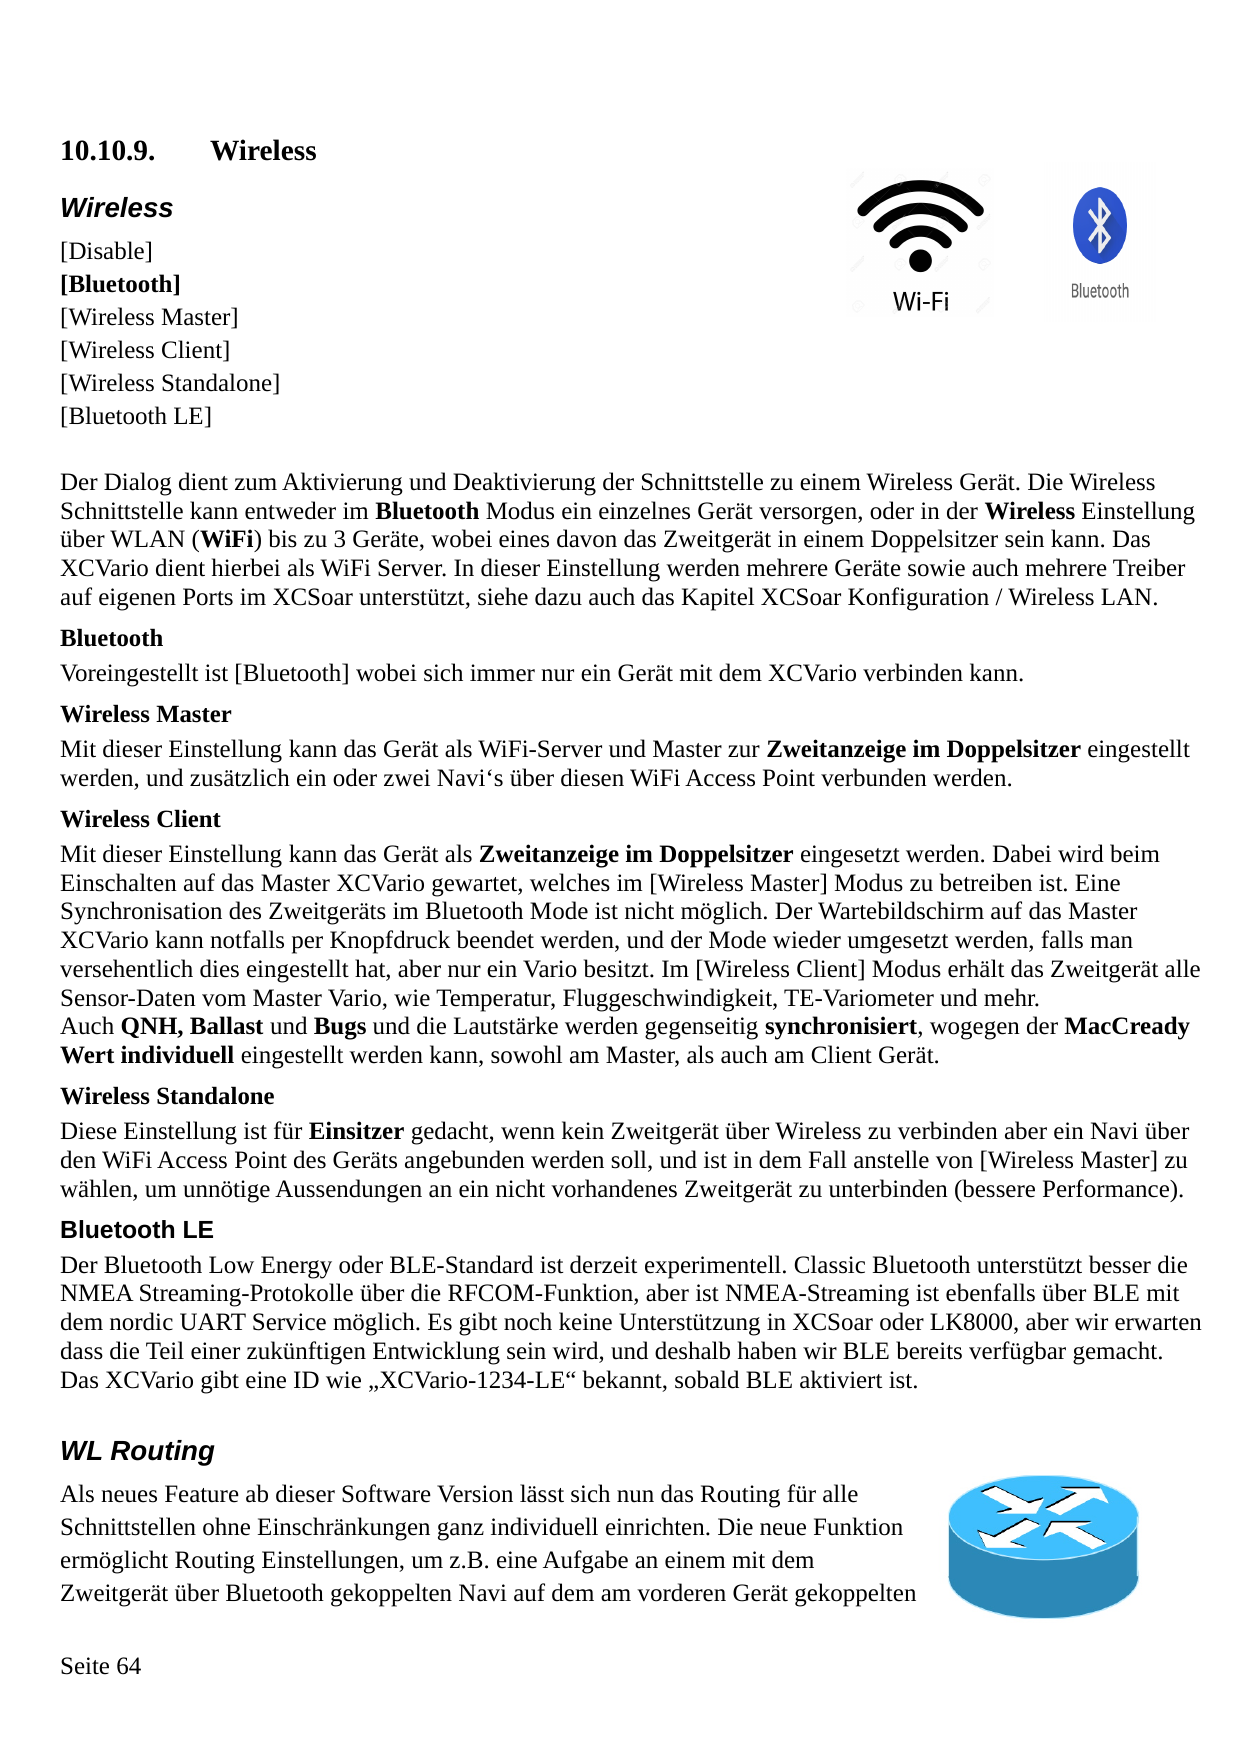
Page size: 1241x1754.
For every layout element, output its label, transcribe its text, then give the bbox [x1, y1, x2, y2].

subtitle Wireless Client [60, 804, 1207, 833]
text [Bluetooth LE] [60, 401, 1207, 430]
text Als neues Feature ab dieser Software Version lässt sich nun das Routing für alle Schnittstellen ohne Einschränkungen ganz individuell einrichten. Die neue Funktion ermöglicht Routing Einstellungen, um z.B. eine Aufgabe an einem mit dem Zweitgerät über Bluetooth gekoppelten Navi auf dem am vorderen Gerät gekoppelten [60, 1479, 926, 1607]
text [Wireless Master] [60, 302, 1207, 331]
subtitle Wireless Master [60, 699, 1207, 728]
text [Disable] [60, 236, 846, 264]
text Diese Einstellung ist für Einsitzer gedacht, wenn kein Zweitgerät über Wireless zu verbinden aber ein Navi über den WiFi Access Point des Geräts angebunden werden soll, und ist in dem Fall anstelle von [Wireless Master] zu wählen, um unnötige Aussendungen an ein nicht vorhandenes Zweitgerät zu unterbinden (bessere Performance). [60, 1116, 1207, 1202]
text Voreingestellt ist [Bluetooth] wobei sich immer nur ein Gerät mit dem XCVario verbinden kann. [60, 658, 1207, 687]
subtitle Wireless Standalone [60, 1081, 1207, 1110]
text Mit dieser Einstellung kann das Gerät als WiFi-Server und Master zur Zweitanzeige im Doppelsitzer eingestellt werden, und zusätzlich ein oder zwei Navi‘s über diesen WiFi Access Point verbunden werden. [60, 734, 1207, 792]
text [1156, 269, 1207, 298]
text [995, 269, 1043, 298]
subtitle Bluetooth LE [60, 1215, 1207, 1243]
subtitle [995, 191, 1043, 223]
text Der Dialog dient zum Aktivierung und Deaktivierung der Schnittstelle zu einem Wireless Gerät. Die Wireless Schnittstelle kann entweder im Bluetooth Modus ein einzelnes Gerät versorgen, oder in der Wireless Einstellung über WLAN (WiFi) bis zu 3 Geräte, wobei eines davon das Zweitgerät in einem Doppelsitzer sein kann. Das XCVario dient hierbei als WiFi Server. In dieser Einstellung werden mehrere Geräte sowie auch mehrere Treiber auf eigenen Ports im XCSoar unterstützt, siehe dazu auch das Kapitel XCSoar Konfiguration / Wireless LAN. [60, 467, 1207, 611]
subtitle Wireless [60, 133, 1207, 166]
subtitle WL Routing [60, 1435, 1207, 1467]
text [Bluetooth] [60, 269, 846, 298]
picture [846, 168, 995, 317]
text [1156, 236, 1207, 264]
subtitle [1156, 191, 1207, 223]
text Der Bluetooth Low Energy oder BLE-Standard ist derzeit experimentell. Classic Bluetooth unterstützt besser die NMEA Streaming-Protokolle über die RFCOM-Funktion, aber ist NMEA-Streaming ist ebenfalls über BLE mit dem nordic UART Service möglich. Es gibt noch keine Unterstützung in XCSoar oder LK8000, aber wir erwarten dass die Teil einer zukünftigen Entwicklung sein wird, und deshalb haben wir BLE bereits verfügbar gemacht. Das XCVario gibt eine ID wie „XCVario-1234-LE“ bekannt, sobald BLE aktiviert ist. [60, 1250, 1207, 1393]
text [995, 236, 1043, 264]
picture [1043, 162, 1156, 322]
subtitle Bluetooth [60, 623, 1207, 652]
text [Wireless Standalone] [60, 368, 1207, 397]
subtitle Wireless [60, 191, 846, 223]
text Mit dieser Einstellung kann das Gerät als Zweitanzeige im Doppelsitzer eingesetzt werden. Dabei wird beim Einschalten auf das Master XCVario gewartet, welches im [Wireless Master] Modus zu betreiben ist. Eine Synchronisation des Zweitgeräts im Bluetooth Mode ist nicht möglich. Der Wartebildschirm auf das Master XCVario kann notfalls per Knopfdruck beendet werden, und der Mode wieder umgesetzt werden, falls man versehentlich dies eingestellt hat, aber nur ein Vario besitzt. Im [Wireless Client] Modus erhält das Zweitgerät alle Sensor-Daten vom Master Vario, wie Temperatur, Fluggeschwindigkeit, TE-Variometer und mehr. [60, 839, 1207, 1011]
text Auch QNH, Ballast und Bugs und die Lautstärke werden gegenseitig synchronisiert, wogegen der MacCready Wert individuell eingestellt werden kann, sowohl am Master, als auch am Client Gerät. [60, 1011, 1207, 1069]
picture [926, 1448, 1165, 1647]
text [Wireless Client] [60, 335, 1207, 364]
